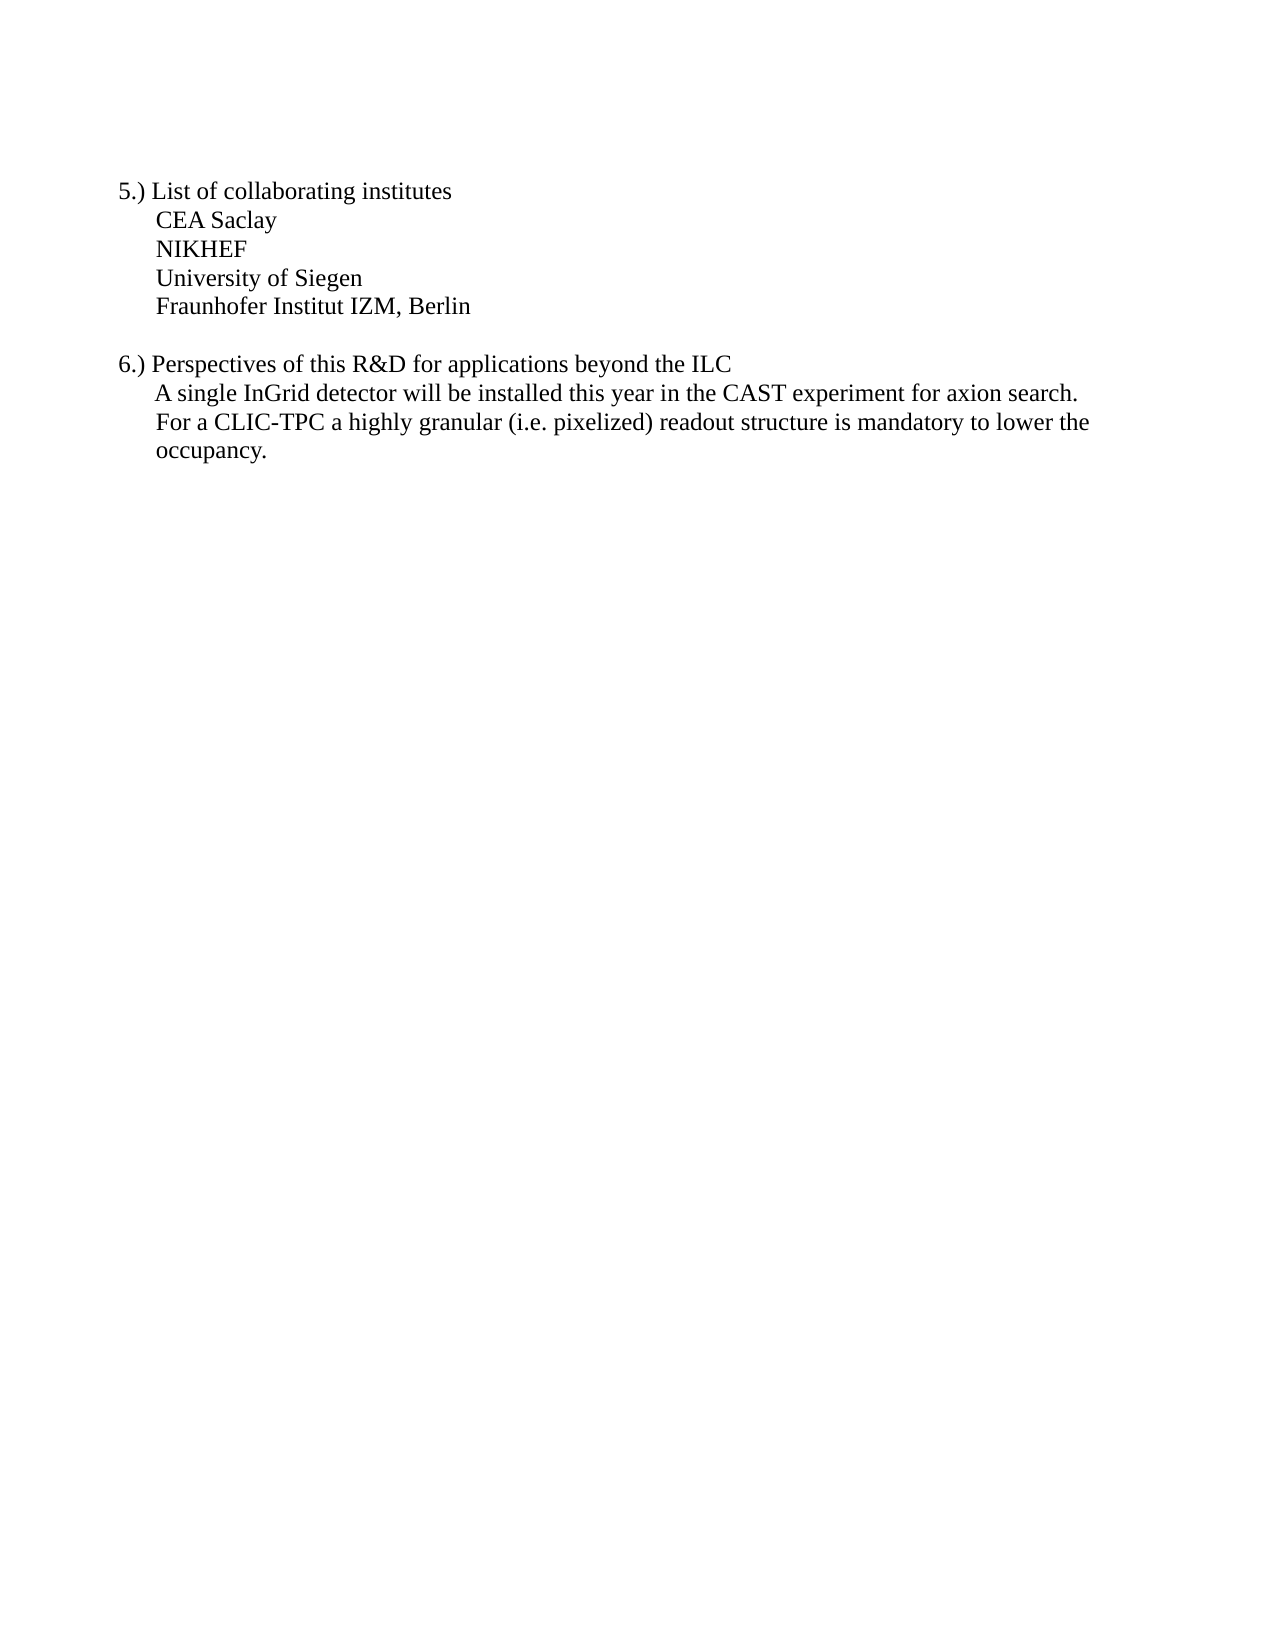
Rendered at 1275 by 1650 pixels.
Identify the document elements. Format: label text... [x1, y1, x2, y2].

text occupancy. [118, 436, 1157, 464]
text University of Siegen [118, 263, 1157, 291]
text For a CLIC-TPC a highly granular (i.e. pixelized) readout structure is mandatory to lower the [118, 407, 1157, 436]
text 6.) Perspectives of this R&D for applications beyond the ILC [118, 349, 1157, 378]
text CEA Saclay [118, 205, 1157, 234]
text Fraunhofer Institut IZM, Berlin [118, 291, 1157, 320]
text NIKHEF [118, 234, 1157, 263]
text 5.) List of collaborating institutes [118, 176, 1157, 205]
text A single InGrid detector will be installed this year in the CAST experiment for axion search. [118, 378, 1157, 407]
